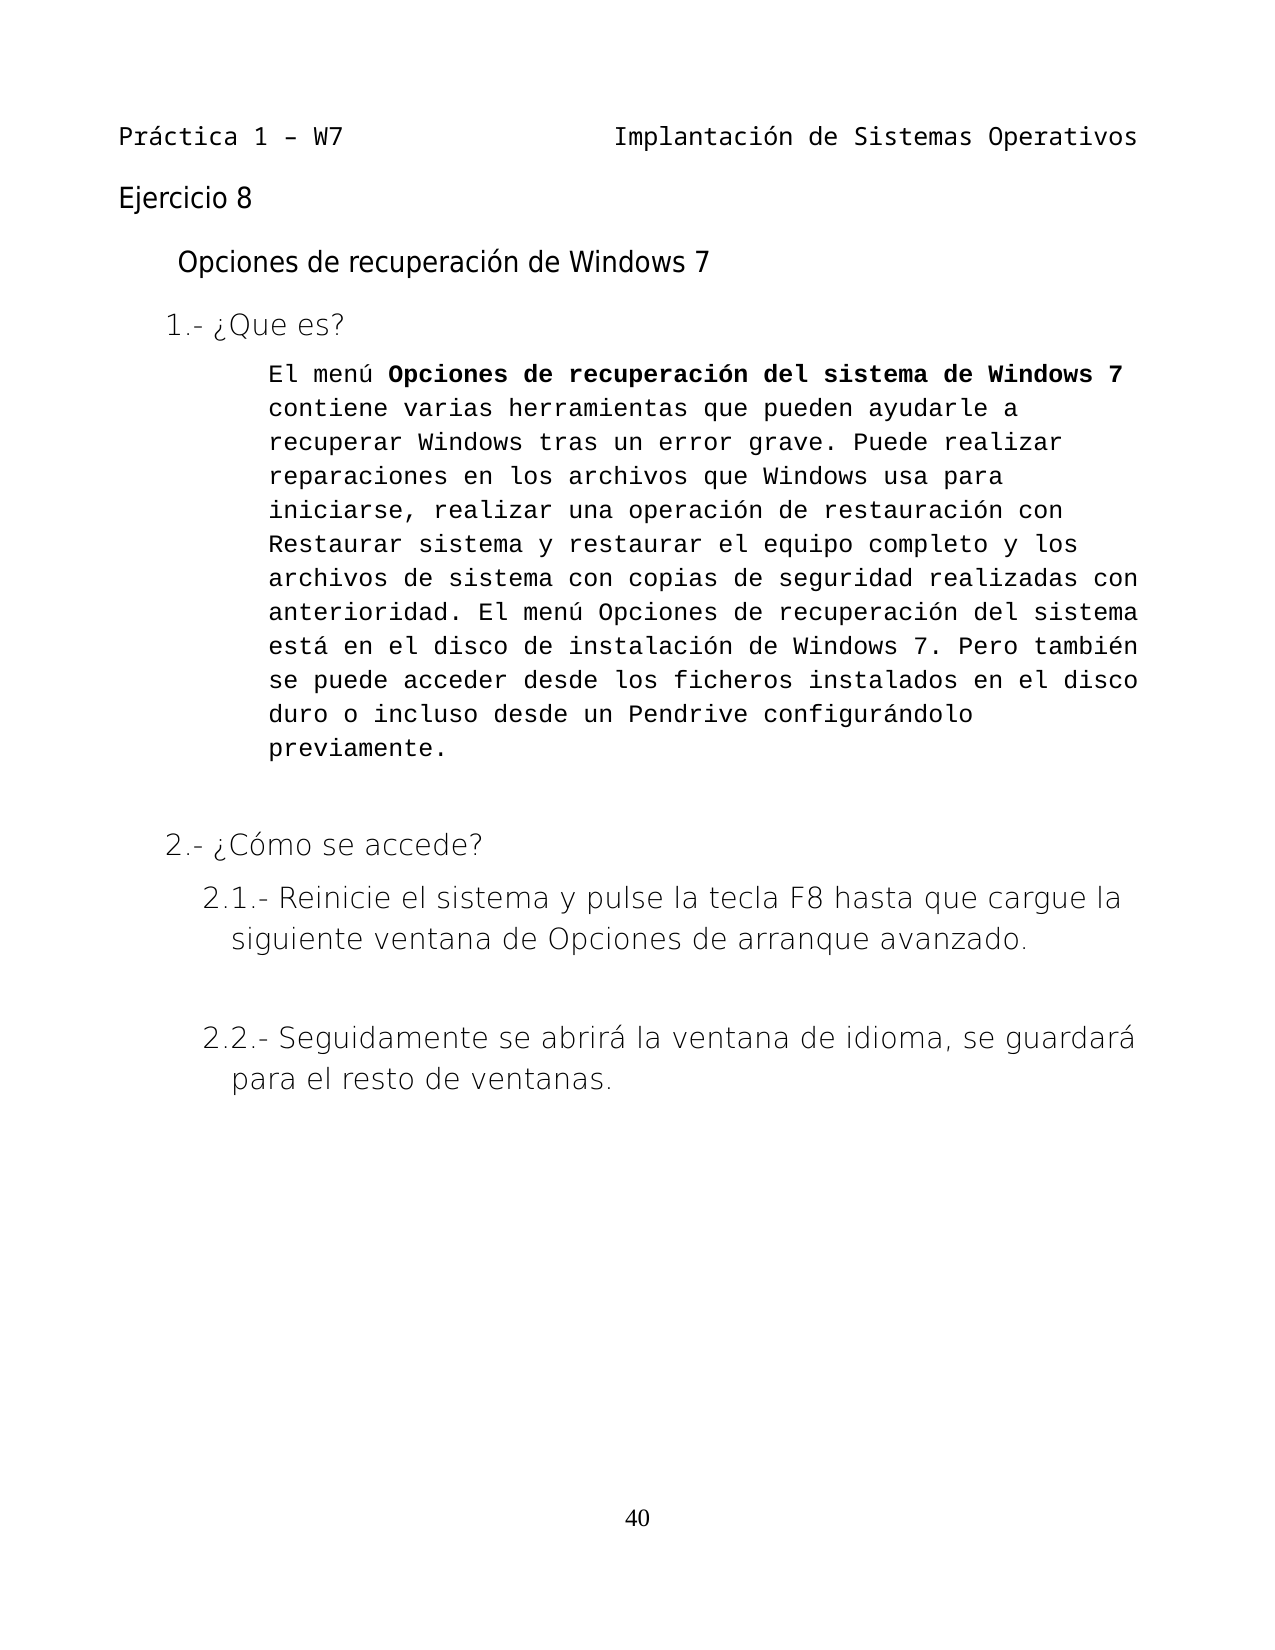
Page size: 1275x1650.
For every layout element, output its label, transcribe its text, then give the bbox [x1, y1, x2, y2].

list Seguidamente se abrirá la ventana de idioma, se guardará para el resto de ventanas. [193, 1022, 1157, 1097]
list Ejercicio 8 [118, 182, 1157, 216]
list ¿Cómo se accede? [156, 828, 1157, 862]
list ¿Que es? [156, 308, 1157, 342]
text Opciones de recuperación de Windows 7 [177, 245, 1157, 279]
list Reinicie el sistema y pulse la tecla F8 hasta que cargue la siguiente ventana de Opciones de arranque avanzado. [193, 881, 1157, 956]
list El menú Opciones de recuperación del sistema de Windows 7 contiene varias herramientas que pueden ayudarle a recuperar Windows tras un error grave. Puede realizar reparaciones en los archivos que Windows usa para iniciarse, realizar una operación de restauración con Restaurar sistema y restaurar el equipo completo y los archivos de sistema con copias de seguridad realizadas con anterioridad. El menú Opciones de recuperación del sistema está en el disco de instalación de Windows 7. Pero también se puede acceder desde los ficheros instalados en el disco duro o incluso desde un Pendrive configurándolo previamente. [231, 362, 1157, 764]
